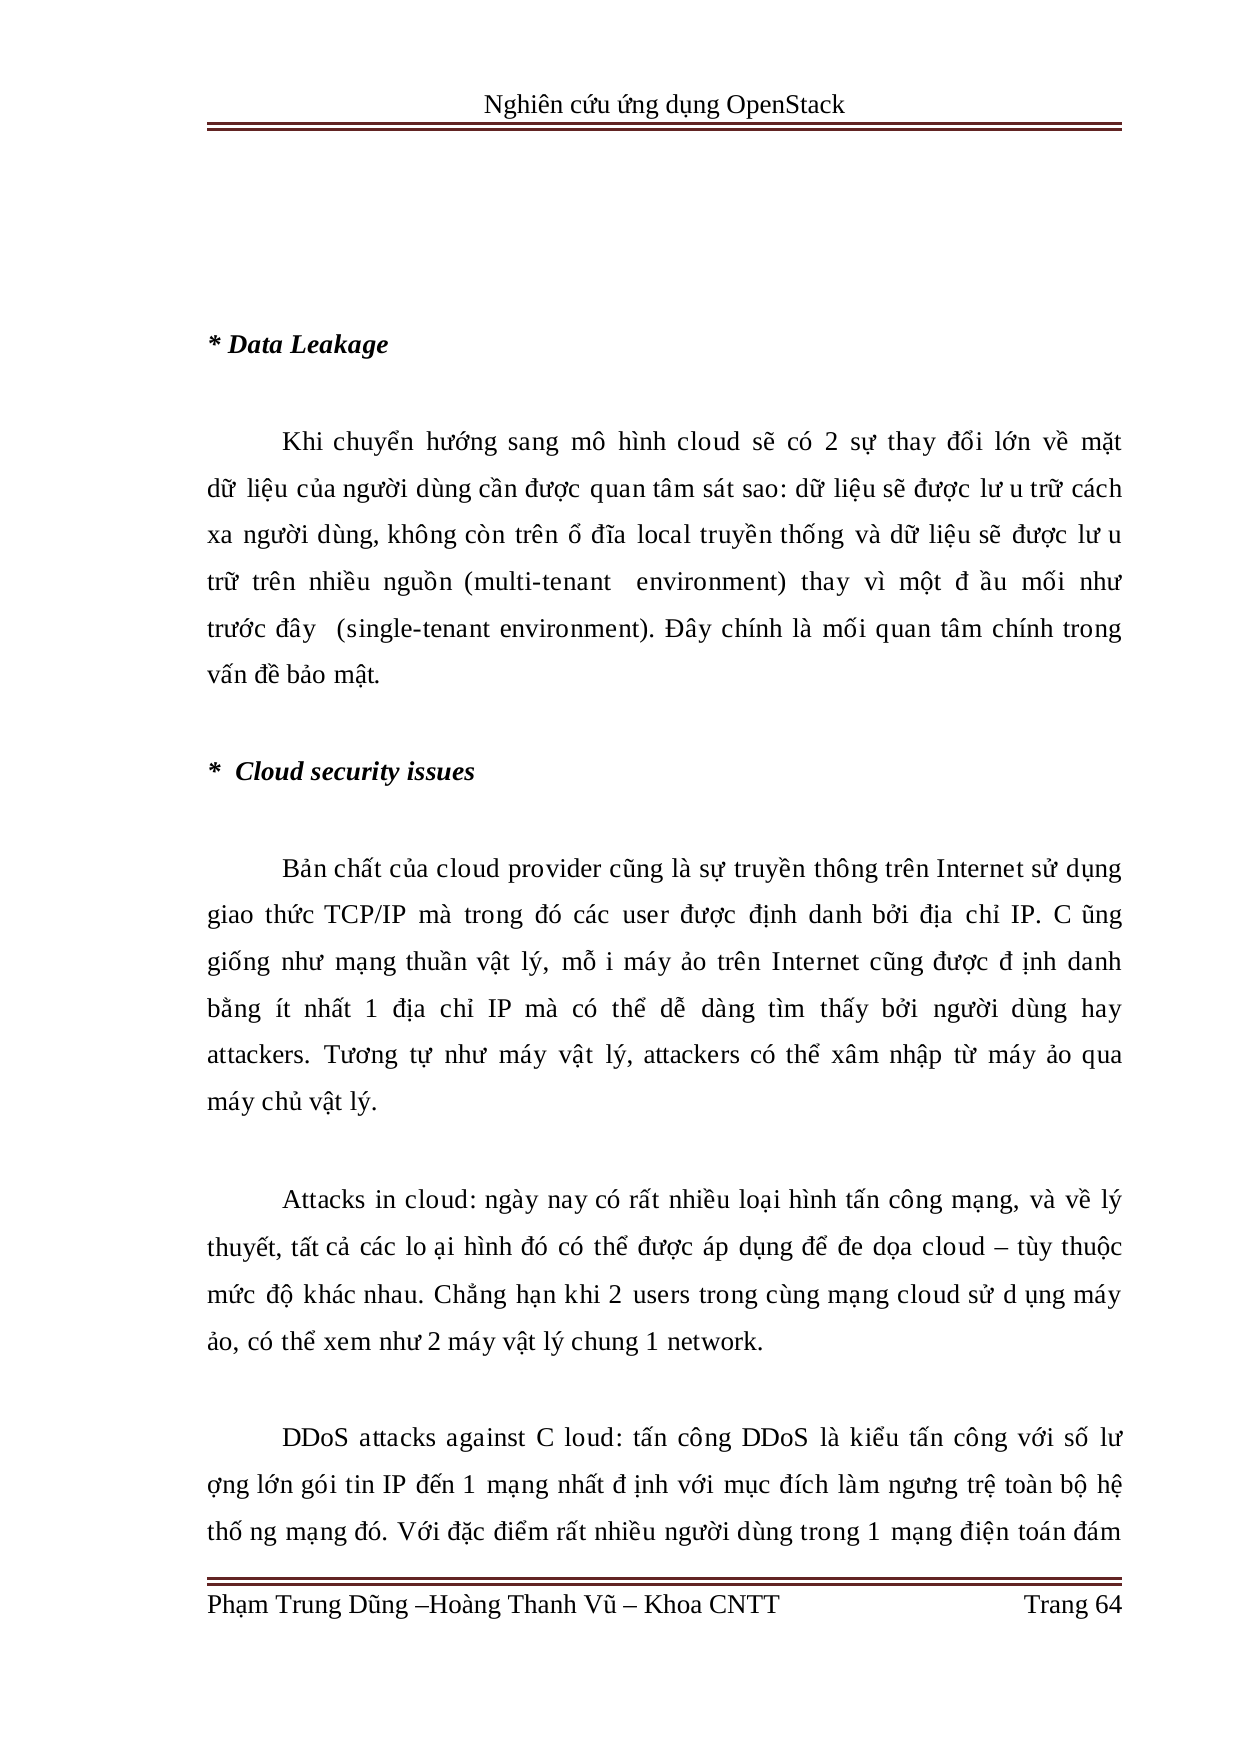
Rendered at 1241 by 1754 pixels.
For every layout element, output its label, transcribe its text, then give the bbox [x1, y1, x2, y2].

text * Data Leakage [207, 328, 1122, 359]
text Attacks in cloud: ngày nay có rất nhiều loại hình tấn công mạng, và về lý thuyết, tất cả các lo ại hình đó có thể được áp dụng để đe dọa cloud – tùy thuộc mức độ khác nhau. Chẳng hạn khi 2 users trong cùng mạng cloud sử d ụng máy ảo, có thể xem như 2 máy vật lý chung 1 network. [207, 1182, 1122, 1356]
text Bản chất của cloud provider cũng là sự truyền thông trên Internet sử dụng giao thức TCP/IP mà trong đó các user được định danh bởi địa chỉ IP. C ũng giống như mạng thuần vật lý, mỗ i máy ảo trên Internet cũng được đ ịnh danh bằng ít nhất 1 địa chỉ IP mà có thể dễ dàng tìm thấy bởi người dùng hay attackers. Tương tự như máy vật lý, attackers có thể xâm nhập từ máy ảo qua máy chủ vật lý. [207, 852, 1122, 1116]
text DDoS attacks against C loud: tấn công DDoS là kiểu tấn công với số lư ợng lớn gói tin IP đến 1 mạng nhất đ ịnh với mục đích làm ngưng trệ toàn bộ hệ thố ng mạng đó. Với đặc điểm rất nhiều người dùng trong 1 mạng điện toán đám [207, 1421, 1122, 1546]
text Khi chuyển hướng sang mô hình cloud sẽ có 2 sự thay đổi lớn về mặt dữ liệu của người dùng cần được quan tâm sát sao: dữ liệu sẽ được lư u trữ cách xa người dùng, không còn trên ổ đĩa local truyền thống và dữ liệu sẽ được lư u trữ trên nhiều nguồn (multi-tenant environment) thay vì một đ ầu mối như trước đây (single-tenant environment). Đây chính là mối quan tâm chính trong vấn đề bảo mật. [207, 425, 1122, 689]
text * Cloud security issues [207, 755, 1122, 786]
